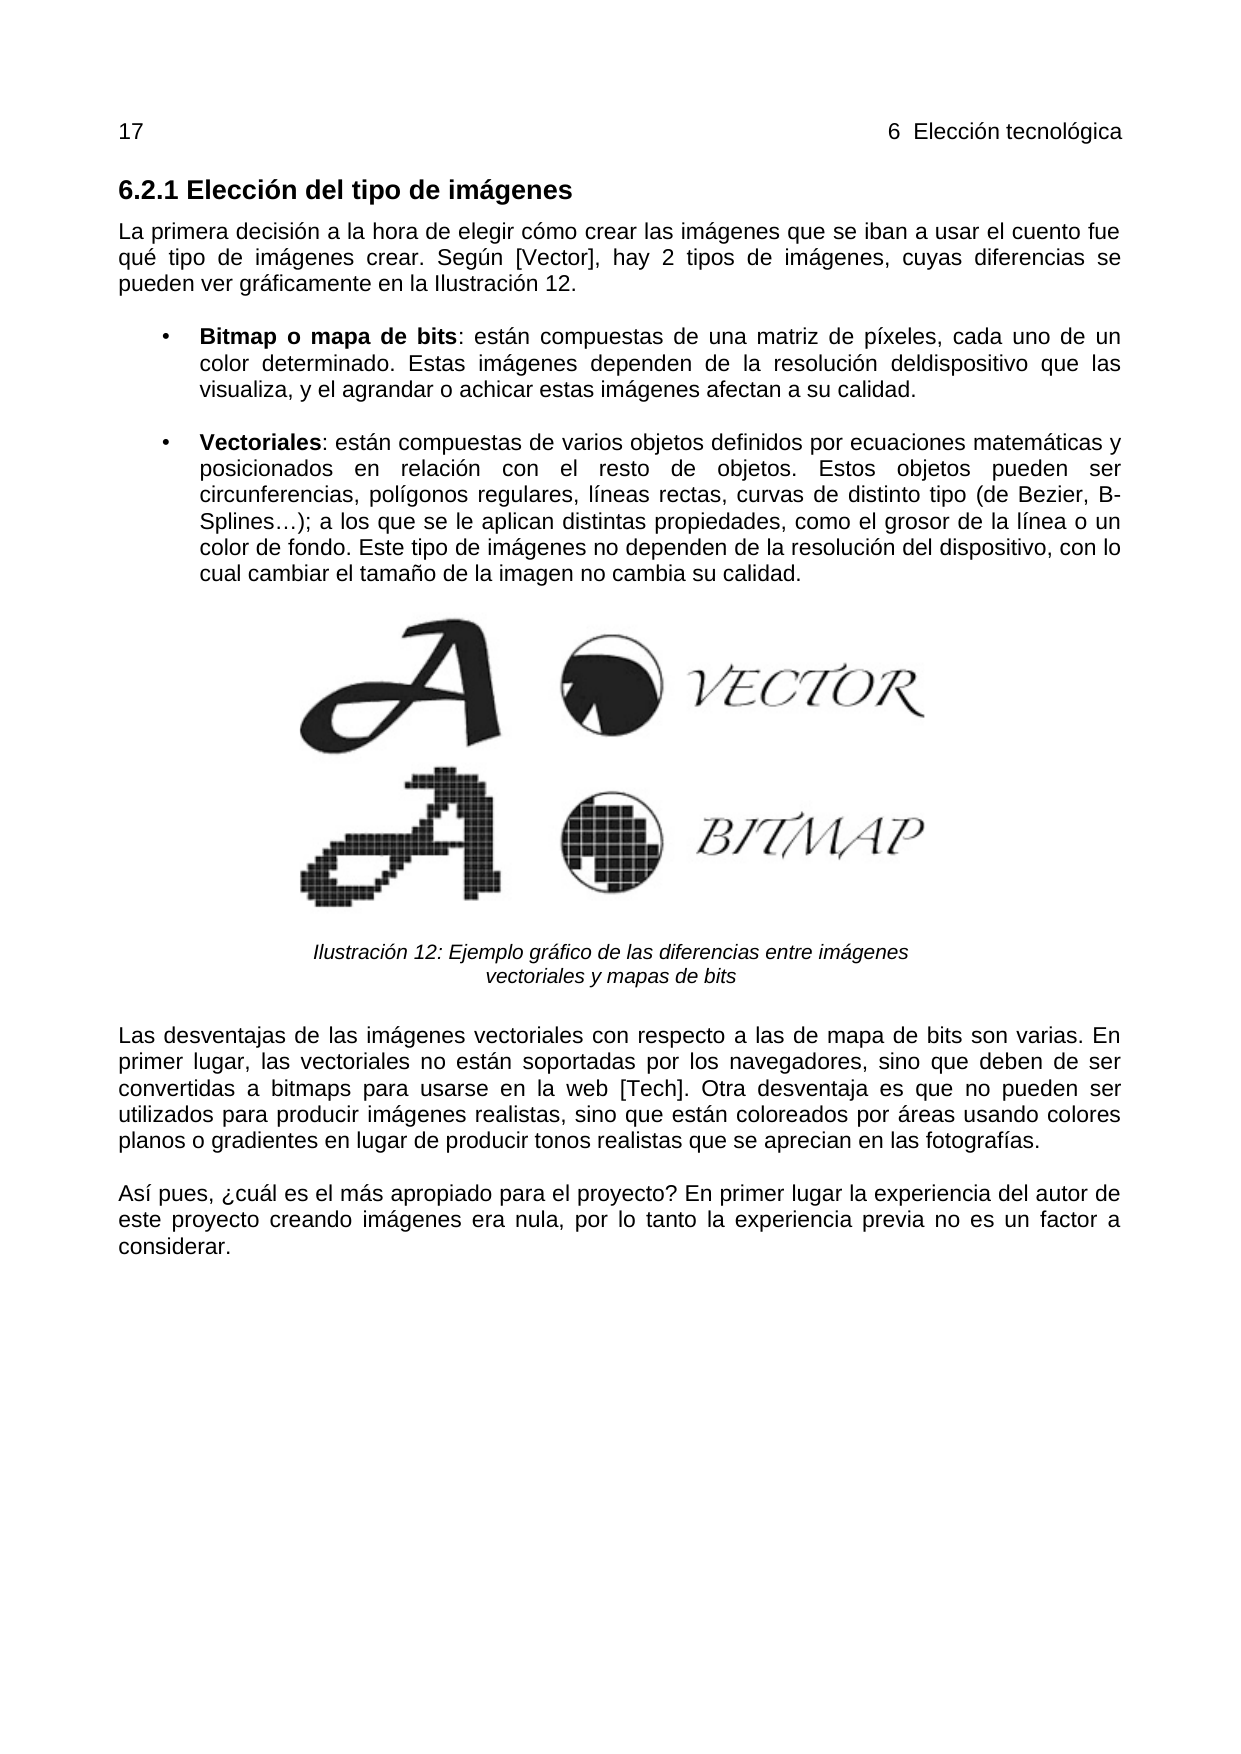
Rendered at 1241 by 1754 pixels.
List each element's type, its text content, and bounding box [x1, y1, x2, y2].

picture [299, 588, 925, 940]
list Vectoriales: están compuestas de varios objetos definidos por ecuaciones matemáticas y posicionados en relación con el resto de objetos. Estos objetos pueden ser circunferencias, polígonos regulares, líneas rectas, curvas de distinto tipo (de Bezier, B-Splines…); a los que se le aplican distintas propiedades, como el grosor de la línea o un color de fondo. Este tipo de imágenes no dependen de la resolución del dispositivo, con lo cual cambiar el tamaño de la imagen no cambia su calidad. [162, 428, 1122, 587]
text Las desventajas de las imágenes vectoriales con respecto a las de mapa de bits son varias. En primer lugar, las vectoriales no están soportadas por los navegadores, sino que deben de ser convertidas a bitmaps para usarse en la web [Tech]. Otra desventaja es que no pueden ser utilizados para producir imágenes realistas, sino que están coloreados por áreas usando colores planos o gradientes en lugar de producir tonos realistas que se aprecian en las fotografías. [118, 1022, 1122, 1153]
text La primera decisión a la hora de elegir cómo crear las imágenes que se iban a usar el cuento fue qué tipo de imágenes crear. Según [Vector], hay 2 tipos de imágenes, cuyas diferencias se pueden ver gráficamente en la Ilustración 12. [118, 218, 1122, 297]
subtitle Elección del tipo de imágenes [118, 174, 1122, 205]
list Bitmap o mapa de bits: están compuestas de una matriz de píxeles, cada uno de un color determinado. Estas imágenes dependen de la resolución deldispositivo que las visualiza, y el agrandar o achicar estas imágenes afectan a su calidad. [162, 323, 1122, 402]
text Así pues, ¿cuál es el más apropiado para el proyecto? En primer lugar la experiencia del autor de este proyecto creando imágenes era nula, por lo tanto la experiencia previa no es un factor a considerar. [118, 1180, 1122, 1259]
text Ilustración 12: Ejemplo gráfico de las diferencias entre imágenes vectoriales y mapas de bits [299, 940, 924, 988]
